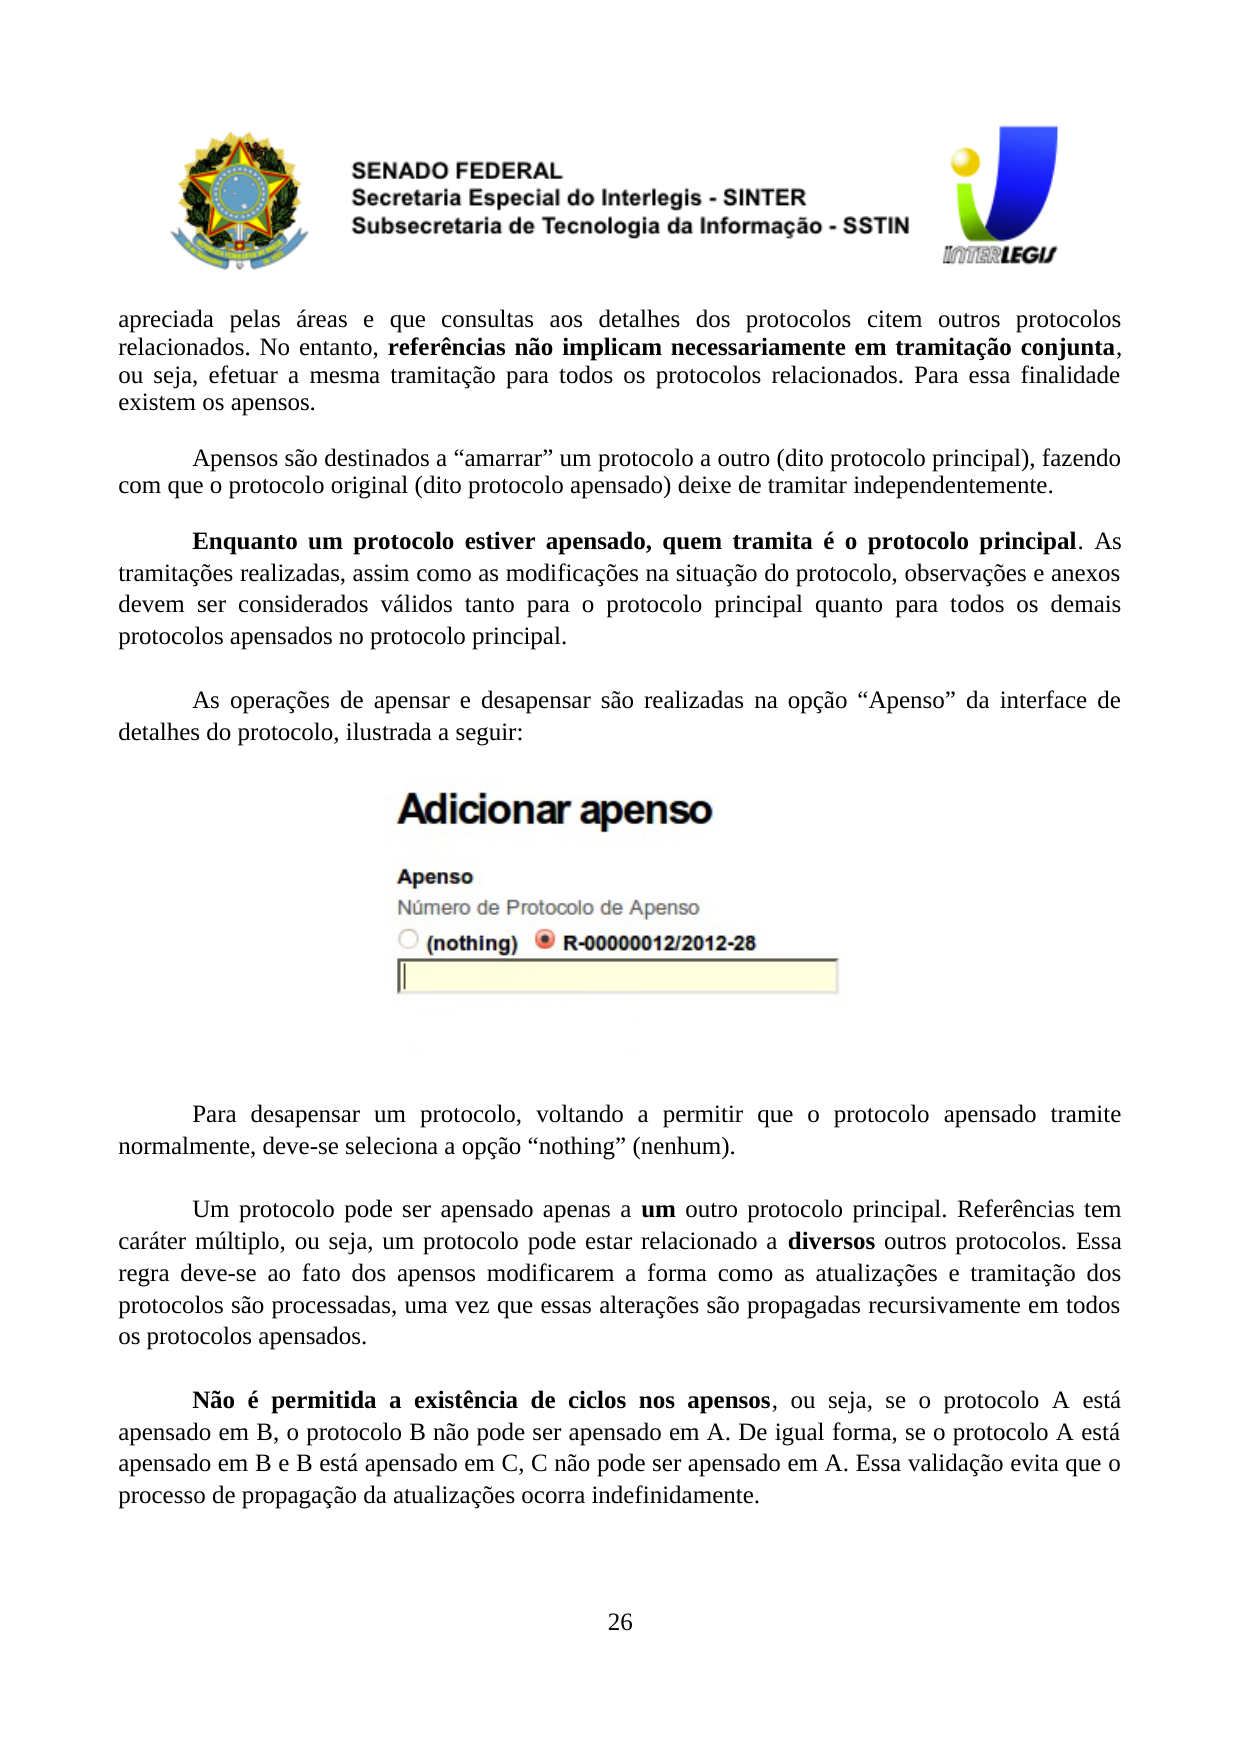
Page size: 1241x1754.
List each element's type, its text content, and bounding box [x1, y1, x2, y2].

text Enquanto um protocolo estiver apensado, quem tramita é o protocolo principal. As tramitações realizadas, assim como as modificações na situação do protocolo, observações e anexos devem ser considerados válidos tanto para o protocolo principal quanto para todos os demais protocolos apensados no protocolo principal. [118, 527, 1122, 650]
text apreciada pelas áreas e que consultas aos detalhes dos protocolos citem outros protocolos relacionados. No entanto, referências não implicam necessariamente em tramitação conjunta, ou seja, efetuar a mesma tramitação para todos os protocolos relacionados. Para essa finalidade existem os apensos. [118, 305, 1122, 416]
text Para desapensar um protocolo, voltando a permitir que o protocolo apensado tramite normalmente, deve-se seleciona a opção “nothing” (nenhum). [118, 1100, 1122, 1159]
text As operações de apensar e desapensar são realizadas na opção “Apenso” da interface de detalhes do protocolo, ilustrada a seguir: [118, 686, 1122, 745]
picture [383, 777, 857, 1069]
text Um protocolo pode ser apensado apenas a um outro protocolo principal. Referências tem caráter múltiplo, ou seja, um protocolo pode estar relacionado a diversos outros protocolos. Essa regra deve-se ao fato dos apensos modificarem a forma como as atualizações e tramitação dos protocolos são processadas, uma vez que essas alterações são propagadas recursivamente em todos os protocolos apensados. [118, 1195, 1122, 1350]
text Não é permitida a existência de ciclos nos apensos, ou seja, se o protocolo A está apensado em B, o protocolo B não pode ser apensado em A. De igual forma, se o protocolo A está apensado em B e B está apensado em C, C não pode ser apensado em A. Essa validação evita que o processo de propagação da atualizações ocorra indefinidamente. [118, 1386, 1122, 1509]
text Apensos são destinados a “amarrar” um protocolo a outro (dito protocolo principal), fazendo com que o protocolo original (dito protocolo apensado) deixe de tramitar independentemente. [118, 444, 1122, 499]
picture [163, 118, 1078, 276]
